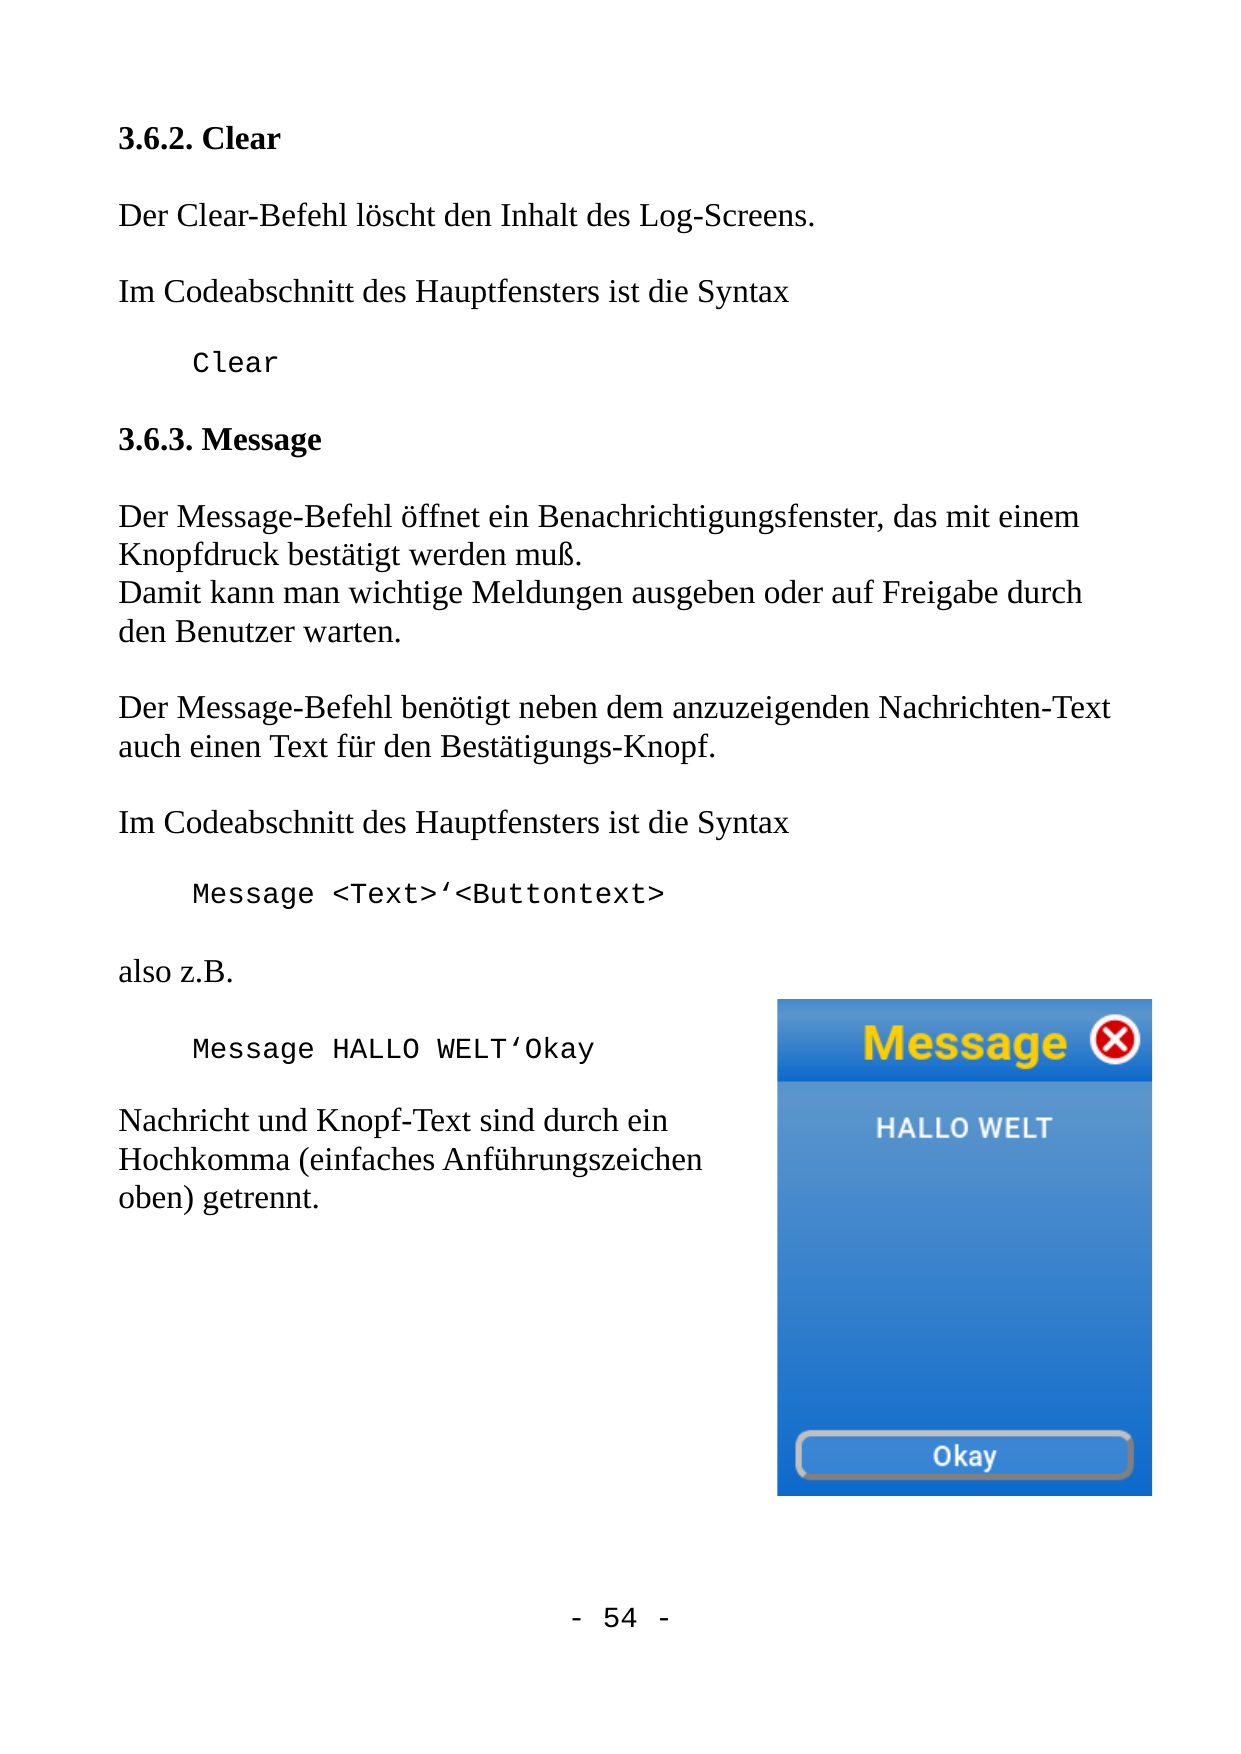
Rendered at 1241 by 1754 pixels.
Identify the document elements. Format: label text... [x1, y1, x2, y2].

text also z.B. [118, 951, 1122, 989]
text 3.6.2. Clear [118, 118, 1122, 156]
text Clear [118, 348, 1122, 381]
text Der Clear-Befehl löscht den Inhalt des Log-Screens. [118, 195, 1122, 233]
text Damit kann man wichtige Meldungen ausgeben oder auf Freigabe durch den Benutzer warten. [118, 573, 1122, 649]
text Im Codeabschnitt des Hauptfensters ist die Syntax [118, 271, 1122, 310]
picture [777, 999, 1153, 1496]
text 3.6.3. Message [118, 419, 1122, 458]
text Message HALLO WELT‘Okay [118, 1027, 777, 1067]
text Message <Text>‘<Buttontext> [118, 879, 1122, 912]
text Der Message-Befehl öffnet ein Benachrichtigungsfenster, das mit einem Knopfdruck bestätigt werden muß. [118, 496, 1122, 573]
text Nachricht und Knopf-Text sind durch ein Hochkomma (einfaches Anführungszeichen oben) getrennt. [118, 1100, 777, 1215]
text Im Codeabschnitt des Hauptfensters ist die Syntax [118, 803, 1122, 841]
text Der Message-Befehl benötigt neben dem anzuzeigenden Nachrichten-Text auch einen Text für den Bestätigungs-Knopf. [118, 688, 1122, 764]
